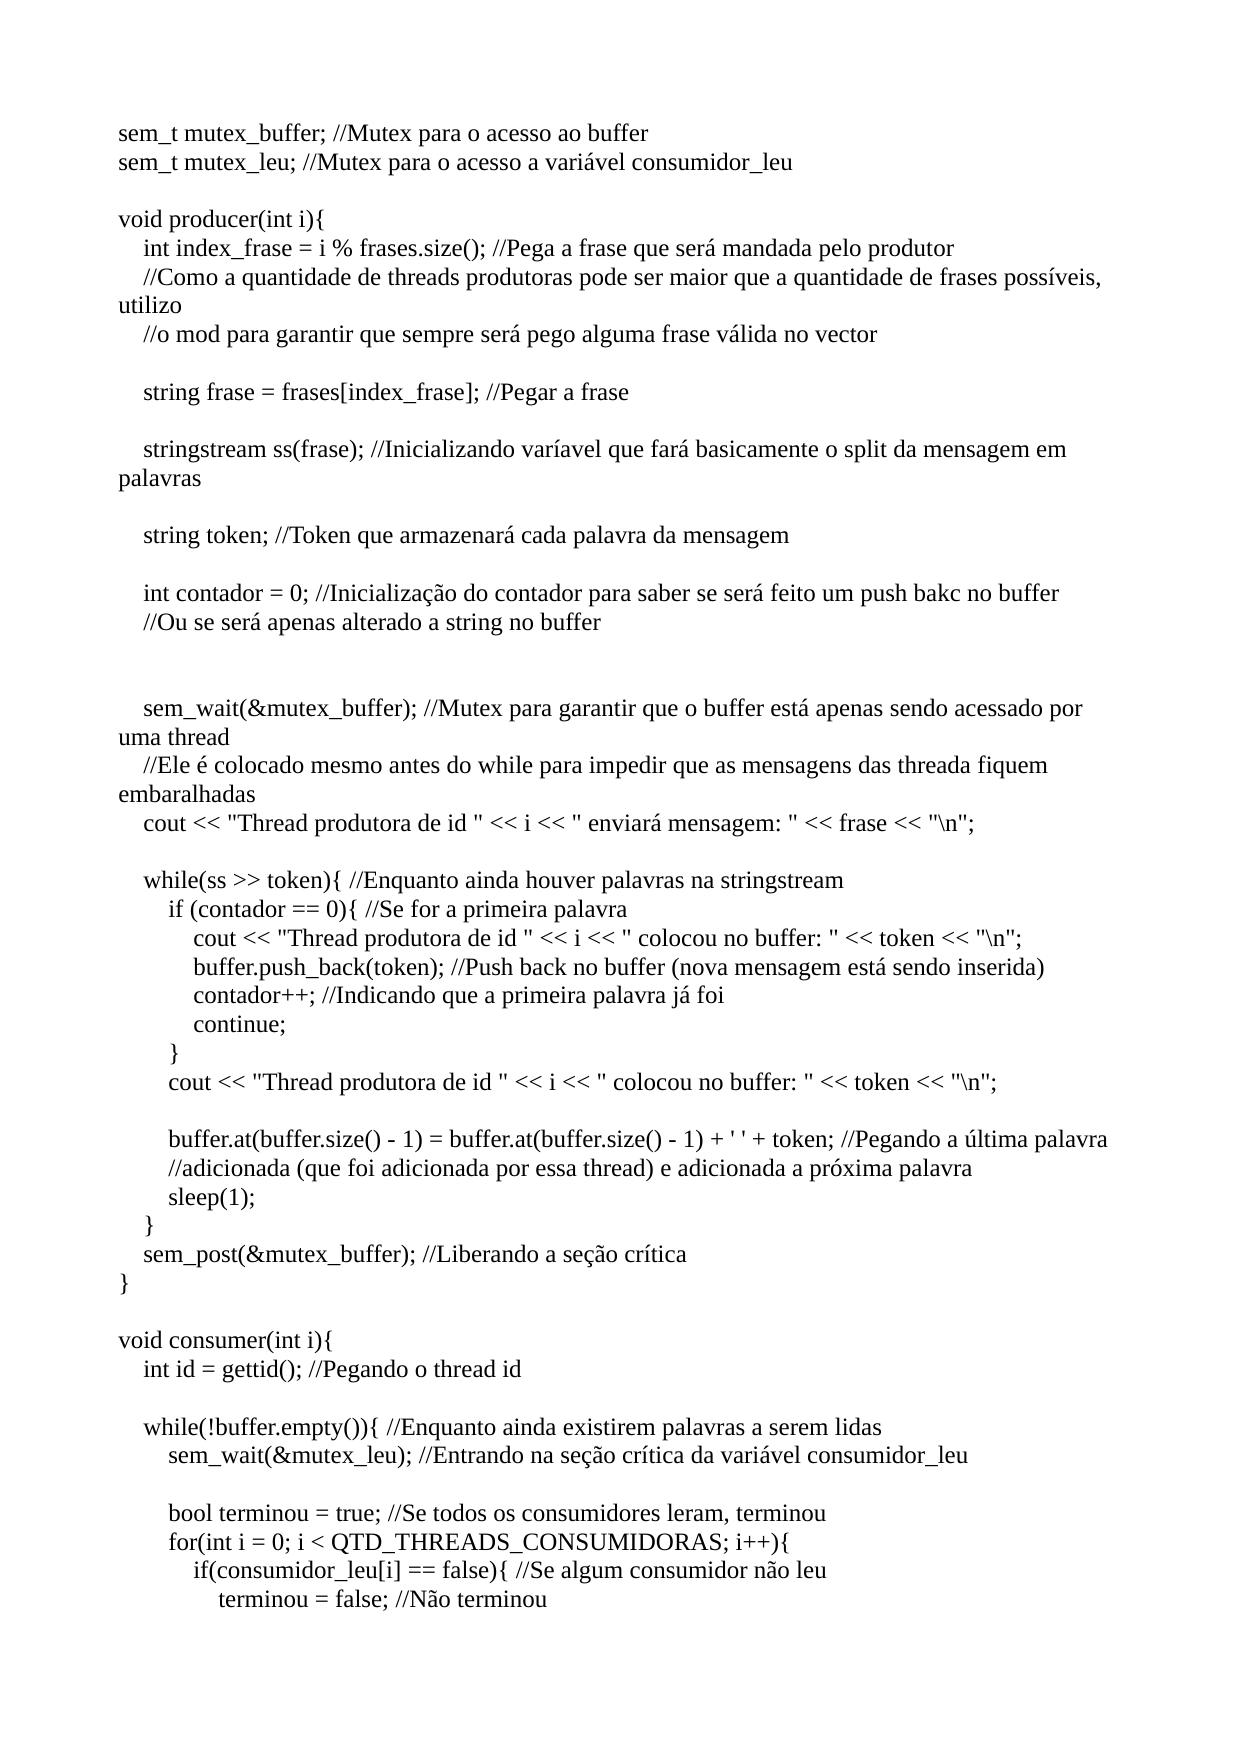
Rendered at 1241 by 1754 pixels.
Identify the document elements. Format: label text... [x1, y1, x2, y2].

text sleep(1); [118, 1182, 1122, 1211]
text string frase = frases[index_frase]; //Pegar a frase [118, 377, 1122, 406]
text void consumer(int i){ [118, 1326, 1122, 1354]
text if (contador == 0){ //Se for a primeira palavra [118, 894, 1122, 923]
text contador++; //Indicando que a primeira palavra já foi [118, 981, 1122, 1009]
text } [118, 1038, 1122, 1067]
text cout << "Thread produtora de id " << i << " colocou no buffer: " << token << "\n"; [118, 1067, 1122, 1096]
text while(!buffer.empty()){ //Enquanto ainda existirem palavras a serem lidas [118, 1412, 1122, 1441]
text buffer.at(buffer.size() - 1) = buffer.at(buffer.size() - 1) + ' ' + token; //Pegando a última palavra [118, 1124, 1122, 1153]
text stringstream ss(frase); //Inicializando varíavel que fará basicamente o split da mensagem em palavras [118, 434, 1122, 492]
text sem_wait(&mutex_leu); //Entrando na seção crítica da variável consumidor_leu [118, 1441, 1122, 1469]
text //Ele é colocado mesmo antes do while para impedir que as mensagens das threada fiquem embaralhadas [118, 751, 1122, 808]
text //adicionada (que foi adicionada por essa thread) e adicionada a próxima palavra [118, 1153, 1122, 1182]
text cout << "Thread produtora de id " << i << " enviará mensagem: " << frase << "\n"; [118, 808, 1122, 837]
text sem_post(&mutex_buffer); //Liberando a seção crítica [118, 1239, 1122, 1268]
text } [118, 1211, 1122, 1239]
text sem_t mutex_buffer; //Mutex para o acesso ao buffer [118, 118, 1122, 147]
text int index_frase = i % frases.size(); //Pega a frase que será mandada pelo produtor [118, 233, 1122, 262]
text while(ss >> token){ //Enquanto ainda houver palavras na stringstream [118, 866, 1122, 894]
text sem_wait(&mutex_buffer); //Mutex para garantir que o buffer está apenas sendo acessado por uma thread [118, 693, 1122, 751]
text //o mod para garantir que sempre será pego alguma frase válida no vector [118, 319, 1122, 348]
text int contador = 0; //Inicialização do contador para saber se será feito um push bakc no buffer [118, 578, 1122, 607]
text buffer.push_back(token); //Push back no buffer (nova mensagem está sendo inserida) [118, 952, 1122, 981]
text terminou = false; //Não terminou [118, 1584, 1122, 1613]
text string token; //Token que armazenará cada palavra da mensagem [118, 521, 1122, 549]
text } [118, 1268, 1122, 1297]
text cout << "Thread produtora de id " << i << " colocou no buffer: " << token << "\n"; [118, 923, 1122, 952]
text //Ou se será apenas alterado a string no buffer [118, 607, 1122, 636]
text //Como a quantidade de threads produtoras pode ser maior que a quantidade de frases possíveis, utilizo [118, 262, 1122, 319]
text bool terminou = true; //Se todos os consumidores leram, terminou [118, 1498, 1122, 1527]
text continue; [118, 1009, 1122, 1038]
text int id = gettid(); //Pegando o thread id [118, 1354, 1122, 1383]
text void producer(int i){ [118, 204, 1122, 233]
text sem_t mutex_leu; //Mutex para o acesso a variável consumidor_leu [118, 147, 1122, 176]
text for(int i = 0; i < QTD_THREADS_CONSUMIDORAS; i++){ [118, 1527, 1122, 1556]
text if(consumidor_leu[i] == false){ //Se algum consumidor não leu [118, 1556, 1122, 1584]
